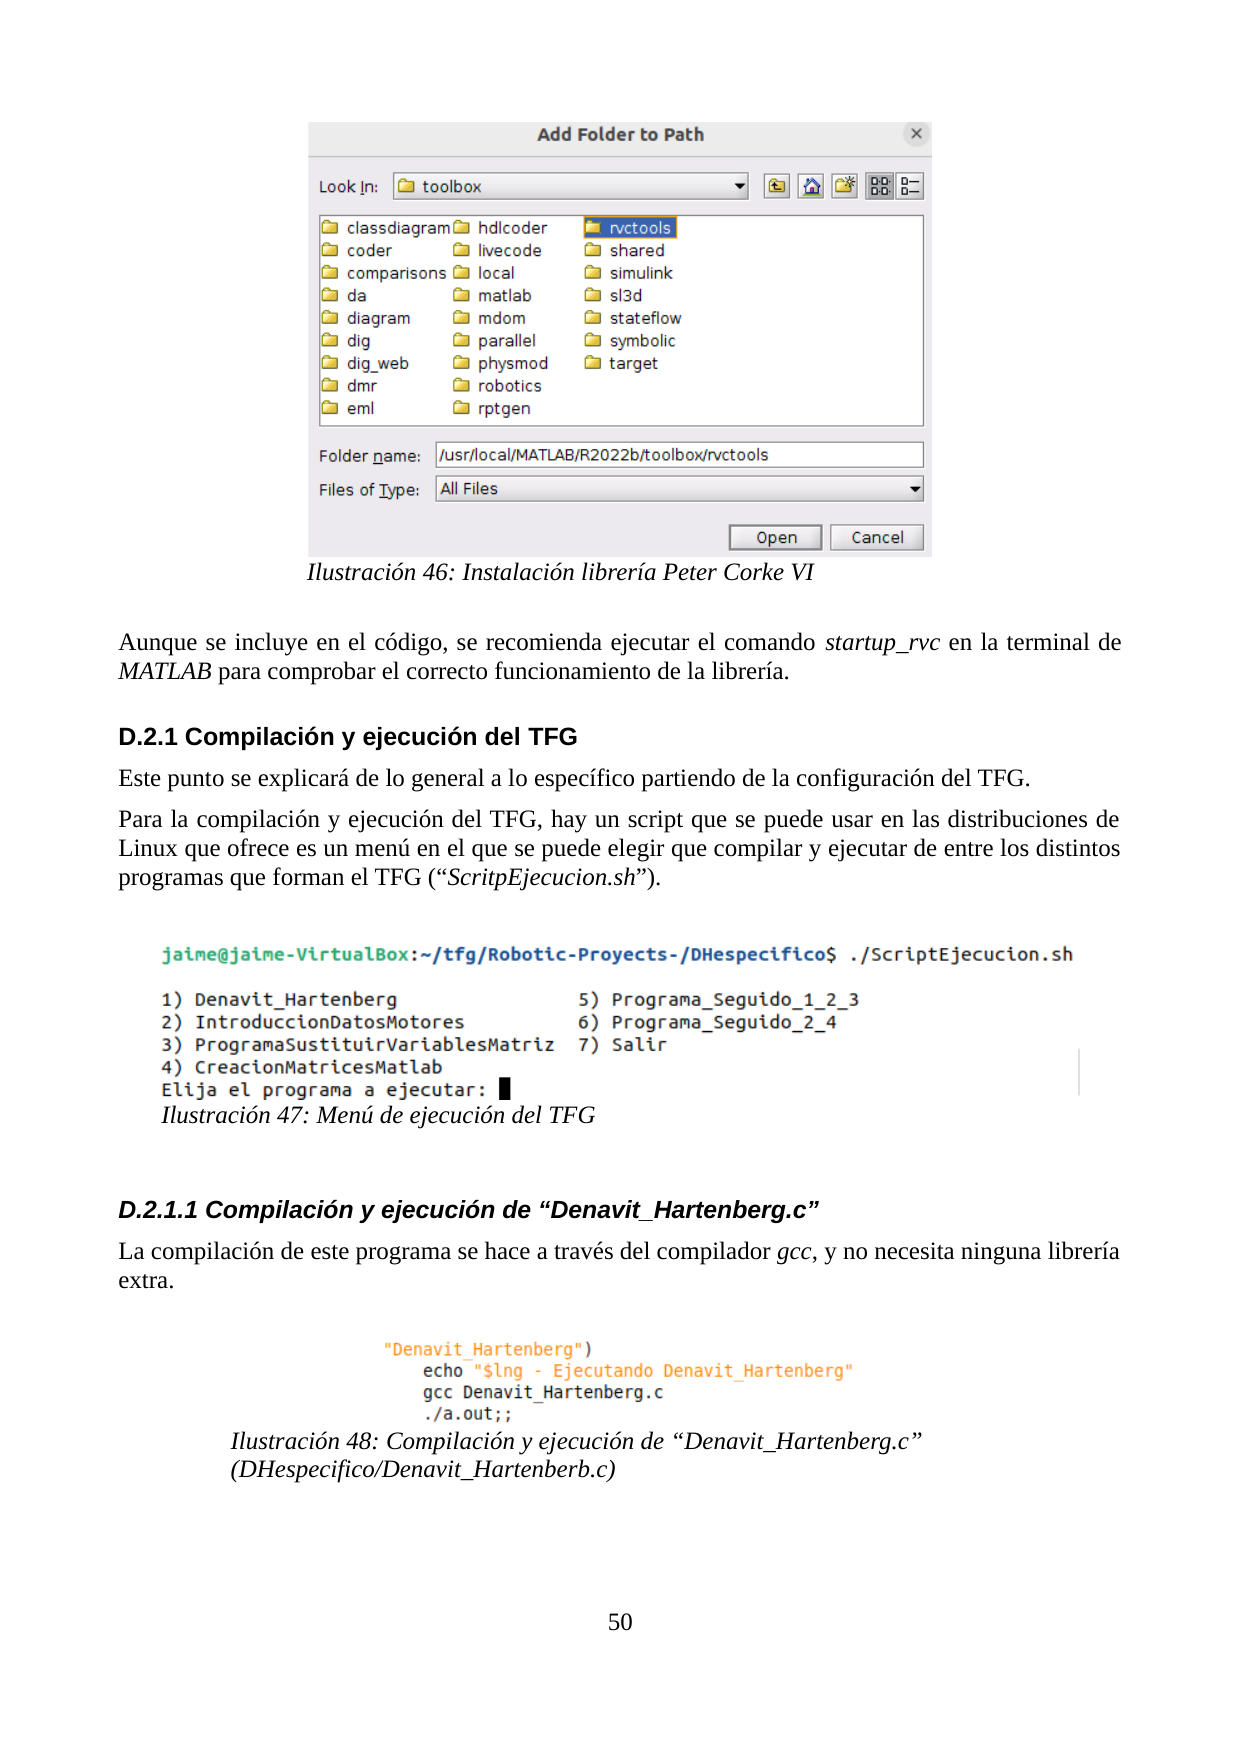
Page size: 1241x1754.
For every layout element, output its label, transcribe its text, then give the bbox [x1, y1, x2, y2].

text La compilación de este programa se hace a través del compilador gcc, y no necesita ninguna librería extra. [118, 1236, 1122, 1293]
text Ilustración 46: Instalación librería Peter Corke VI [307, 134, 934, 586]
subtitle D.2.1.1 Compilación y ejecución de “Denavit_Hartenberg.c” [118, 1195, 1122, 1223]
text Ilustración 48: Compilación y ejecución de “Denavit_Hartenberg.c” (DHespecifico/Denavit_Hartenberb.c) [230, 1351, 1010, 1483]
text Para la compilación y ejecución del TFG, hay un script que se puede usar en las distribuciones de Linux que ofrece es un menú en el que se puede elegir que compilar y ejecutar de entre los distintos programas que forman el TFG (“ScritpEjecucion.sh”). [118, 804, 1122, 891]
subtitle D.2.1 Compilación y ejecución del TFG [118, 722, 1122, 751]
text Aunque se incluye en el código, se recomienda ejecutar el comando startup_rvc en la terminal de MATLAB para comprobar el correcto funcionamiento de la librería. [118, 627, 1122, 684]
text Este punto se explicará de lo general a lo específico partiendo de la configuración del TFG. [118, 763, 1122, 792]
text Ilustración 47: Menú de ejecución del TFG [161, 1100, 1079, 1129]
